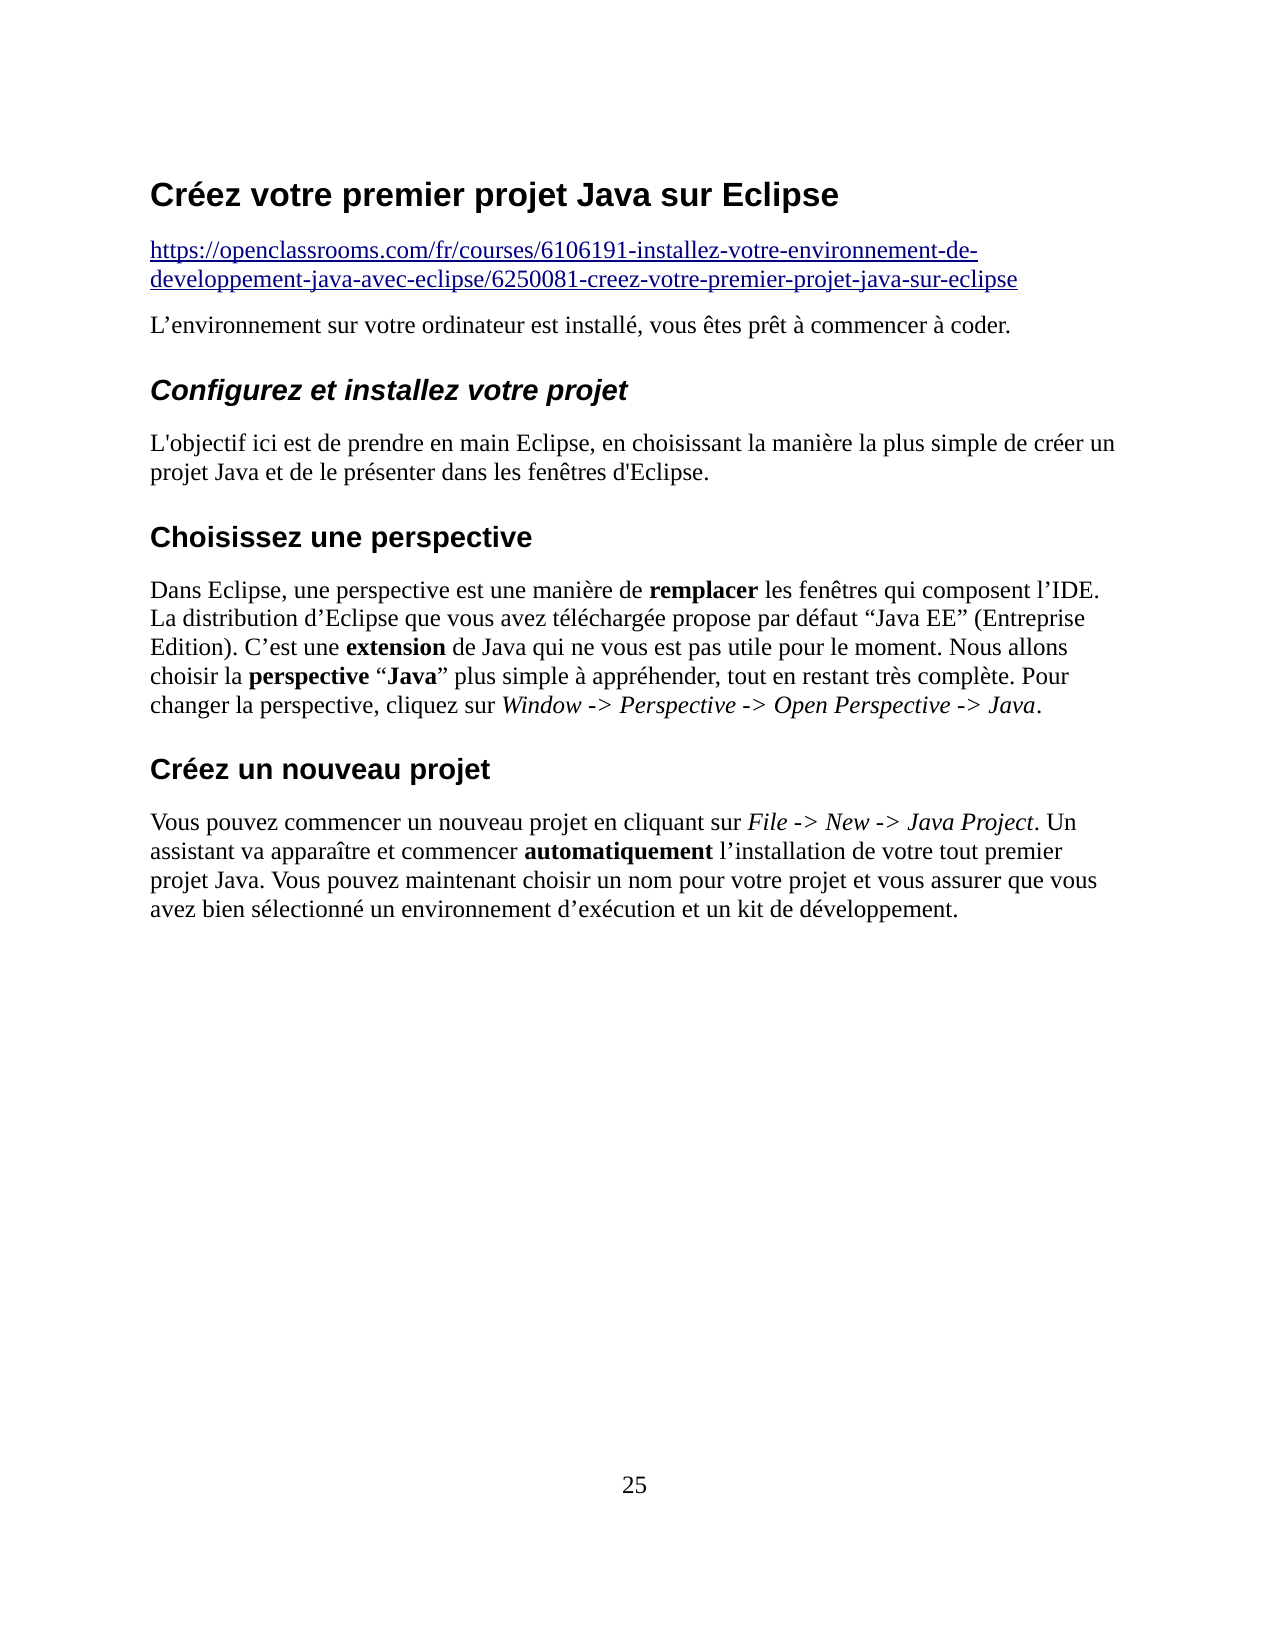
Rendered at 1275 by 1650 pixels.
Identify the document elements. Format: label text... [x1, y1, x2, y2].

text L'objectif ici est de prendre en main Eclipse, en choisissant la manière la plus simple de créer un projet Java et de le présenter dans les fenêtres d'Eclipse. [150, 428, 1125, 486]
text https://openclassrooms.com/fr/courses/6106191-installez-votre-environnement-de-developpement-java-avec-eclipse/6250081-creez-votre-premier-projet-java-sur-eclipse [150, 235, 1125, 293]
text L’environnement sur votre ordinateur est installé, vous êtes prêt à commencer à coder. [150, 311, 1125, 339]
subtitle Choisissez une perspective [150, 520, 1125, 553]
subtitle Configurez et installez votre projet [150, 373, 1125, 407]
subtitle Créez votre premier projet Java sur Eclipse [150, 175, 1125, 214]
text Vous pouvez commencer un nouveau projet en cliquant sur File -> New -> Java Project. Un assistant va apparaître et commencer automatiquement l’installation de votre tout premier projet Java. Vous pouvez maintenant choisir un nom pour votre projet et vous assurer que vous avez bien sélectionné un environnement d’exécution et un kit de développement. [150, 807, 1125, 922]
text Dans Eclipse, une perspective est une manière de remplacer les fenêtres qui composent l’IDE. La distribution d’Eclipse que vous avez téléchargée propose par défaut “Java EE” (Entreprise Edition). C’est une extension de Java qui ne vous est pas utile pour le moment. Nous allons choisir la perspective “Java” plus simple à appréhender, tout en restant très complète. Pour changer la perspective, cliquez sur Window -> Perspective -> Open Perspective -> Java. [150, 575, 1125, 718]
subtitle Créez un nouveau projet [150, 752, 1125, 786]
